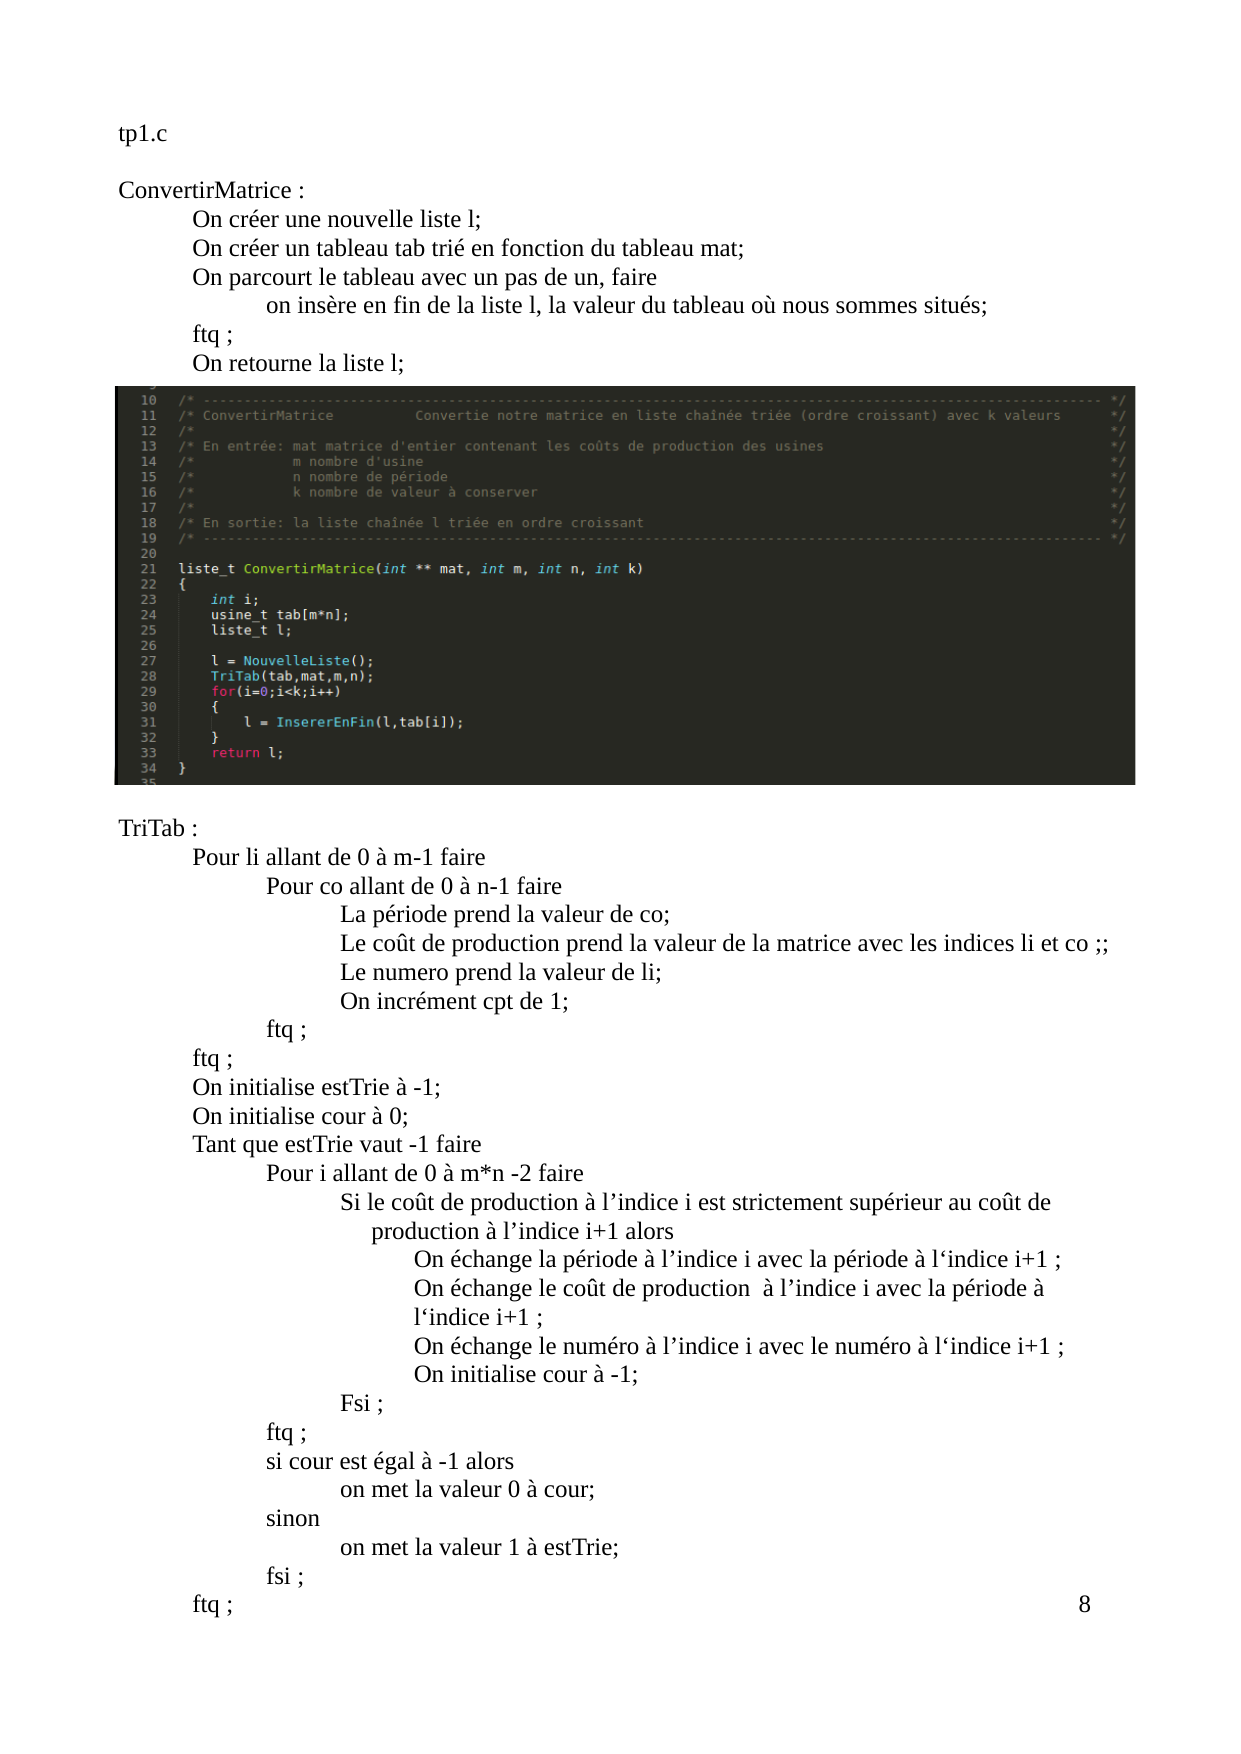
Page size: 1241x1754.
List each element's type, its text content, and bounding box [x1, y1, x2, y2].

text ftq ; [118, 1014, 1122, 1043]
text On échange le coût de production à l’indice i avec la période à l‘indice i+1 ; [118, 1273, 1122, 1331]
text ftq ; [118, 1417, 1122, 1446]
text Pour i allant de 0 à m*n -2 faire [118, 1158, 1122, 1187]
text tp1.c [118, 118, 1122, 147]
text La période prend la valeur de co; [118, 899, 1122, 928]
text On parcourt le tableau avec un pas de un, faire [118, 262, 1122, 291]
text On échange la période à l’indice i avec la période à l‘indice i+1 ; [118, 1244, 1122, 1273]
text Pour li allant de 0 à m-1 faire [118, 842, 1122, 871]
text On échange le numéro à l’indice i avec le numéro à l‘indice i+1 ; [118, 1331, 1122, 1359]
text on met la valeur 0 à cour; [118, 1474, 1122, 1503]
text On créer une nouvelle liste l; [118, 204, 1122, 233]
text ftq ; [118, 1043, 1122, 1072]
text Le numero prend la valeur de li; [118, 957, 1122, 986]
picture [730, 386, 955, 785]
text ConvertirMatrice : [118, 176, 1122, 204]
text On créer un tableau tab trié en fonction du tableau mat; [118, 233, 1122, 262]
text fsi ; [118, 1561, 1122, 1589]
text Si le coût de production à l’indice i est strictement supérieur au coût de production à l’indice i+1 alors [118, 1187, 1122, 1244]
text ftq ; 8 [118, 1589, 1122, 1618]
text si cour est égal à -1 alors [118, 1446, 1122, 1474]
text Tant que estTrie vaut -1 faire [118, 1129, 1122, 1158]
text Pour co allant de 0 à n-1 faire [118, 871, 1122, 899]
text On initialise cour à 0; [118, 1101, 1122, 1129]
text on met la valeur 1 à estTrie; [118, 1532, 1122, 1561]
text Le coût de production prend la valeur de la matrice avec les indices li et co ;; [118, 928, 1122, 957]
text On initialise estTrie à -1; [118, 1072, 1122, 1101]
text On initialise cour à -1; [118, 1359, 1122, 1388]
text on insère en fin de la liste l, la valeur du tableau où nous sommes situés; [118, 291, 1122, 319]
text Fsi ; [118, 1388, 1122, 1417]
text ftq ; [118, 319, 1122, 348]
text On incrément cpt de 1; [118, 986, 1122, 1014]
text On retourne la liste l; [118, 348, 1122, 377]
text sinon [118, 1503, 1122, 1532]
text TriTab : [118, 813, 1122, 842]
